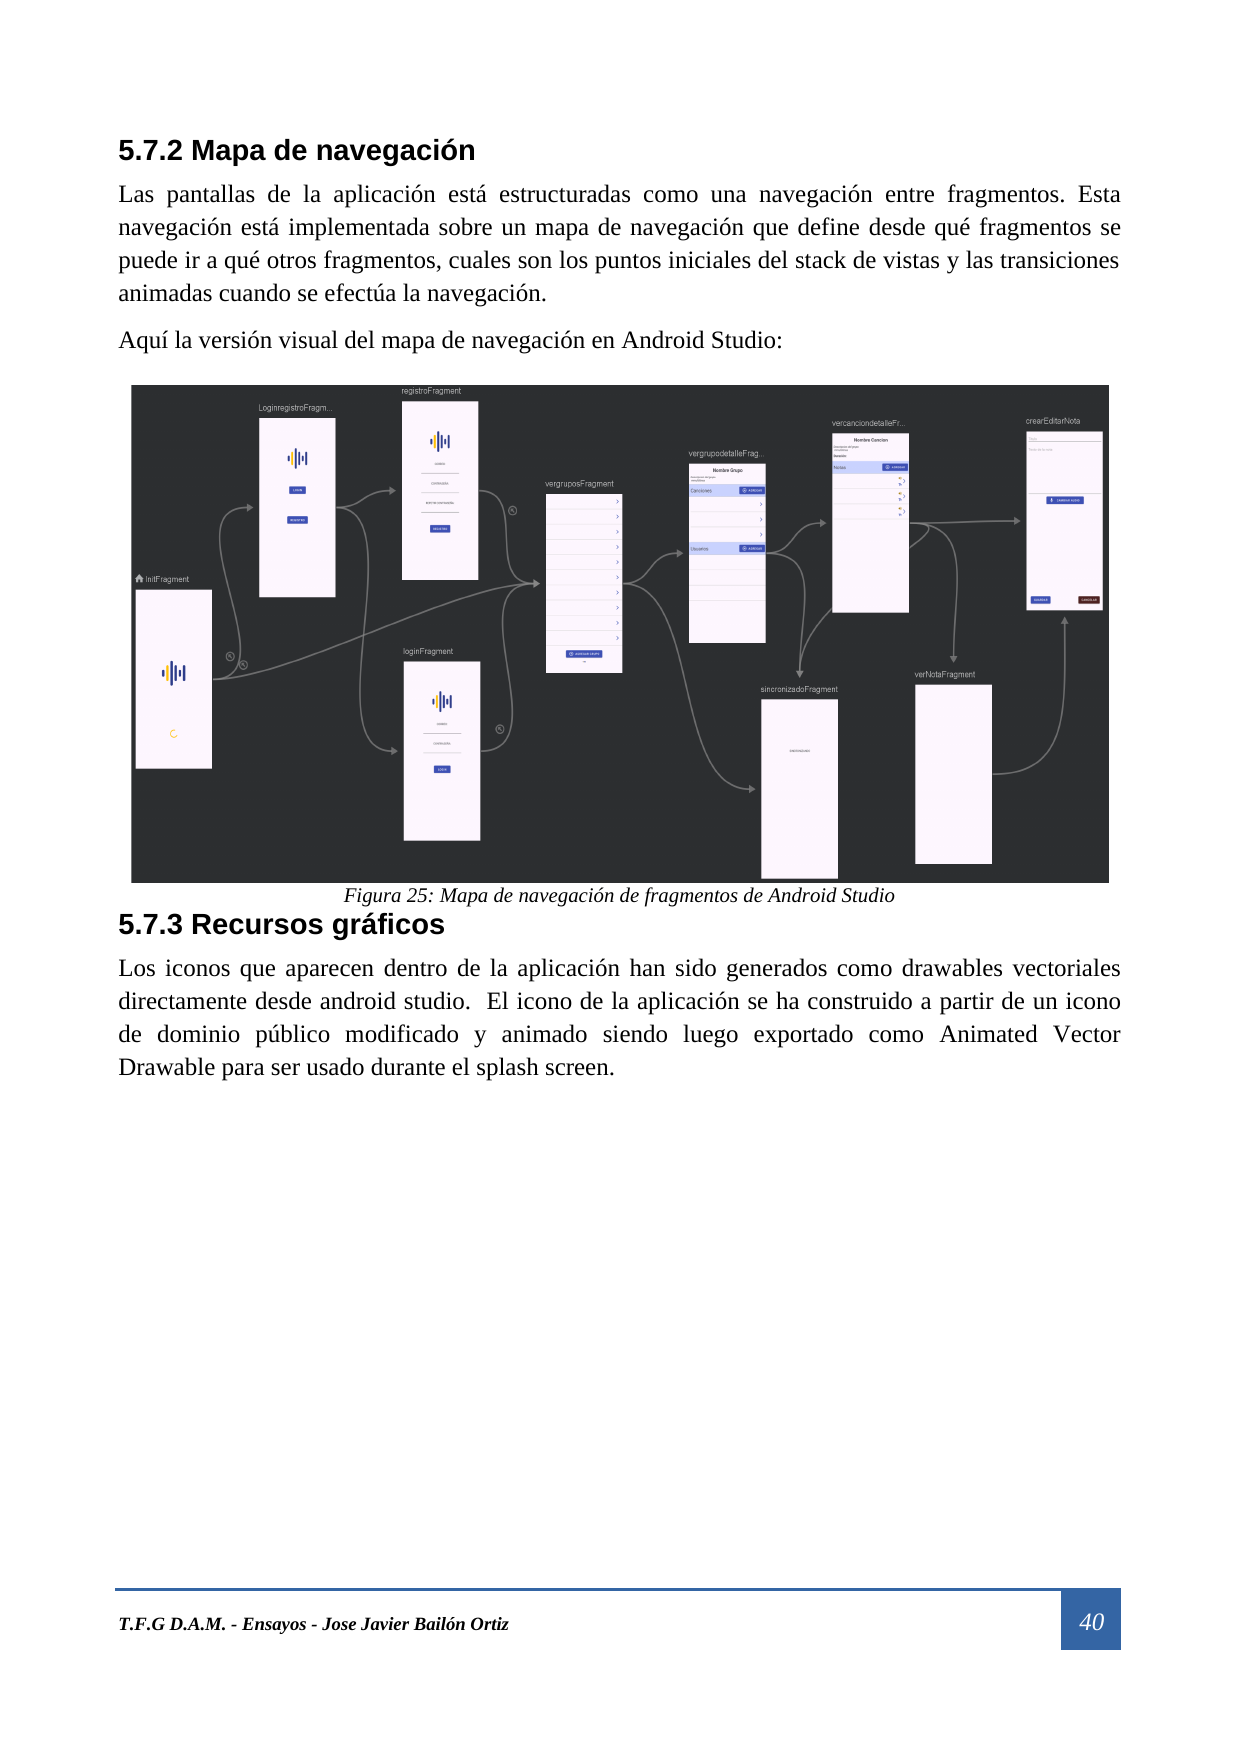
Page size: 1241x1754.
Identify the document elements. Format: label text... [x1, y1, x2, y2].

subtitle 5.7.3 Recursos gráficos [118, 388, 1122, 940]
text Las pantallas de la aplicación está estructuradas como una navegación entre fragmentos. Esta navegación está implementada sobre un mapa de navegación que define desde qué fragmentos se puede ir a qué otros fragmentos, cuales son los puntos iniciales del stack de vistas y las transiciones animadas cuando se efectúa la navegación. [118, 179, 1122, 307]
text [131, 373, 1109, 385]
picture [131, 385, 1109, 883]
text Aquí la versión visual del mapa de navegación en Android Studio: [118, 325, 1122, 354]
text Figura 25: Mapa de navegación de fragmentos de Android Studio [131, 883, 1109, 907]
subtitle 5.7.2 Mapa de navegación [118, 133, 1122, 166]
text Los iconos que aparecen dentro de la aplicación han sido generados como drawables vectoriales directamente desde android studio. El icono de la aplicación se ha construido a partir de un icono de dominio público modificado y animado siendo luego exportado como Animated Vector Drawable para ser usado durante el splash screen. [118, 953, 1122, 1081]
